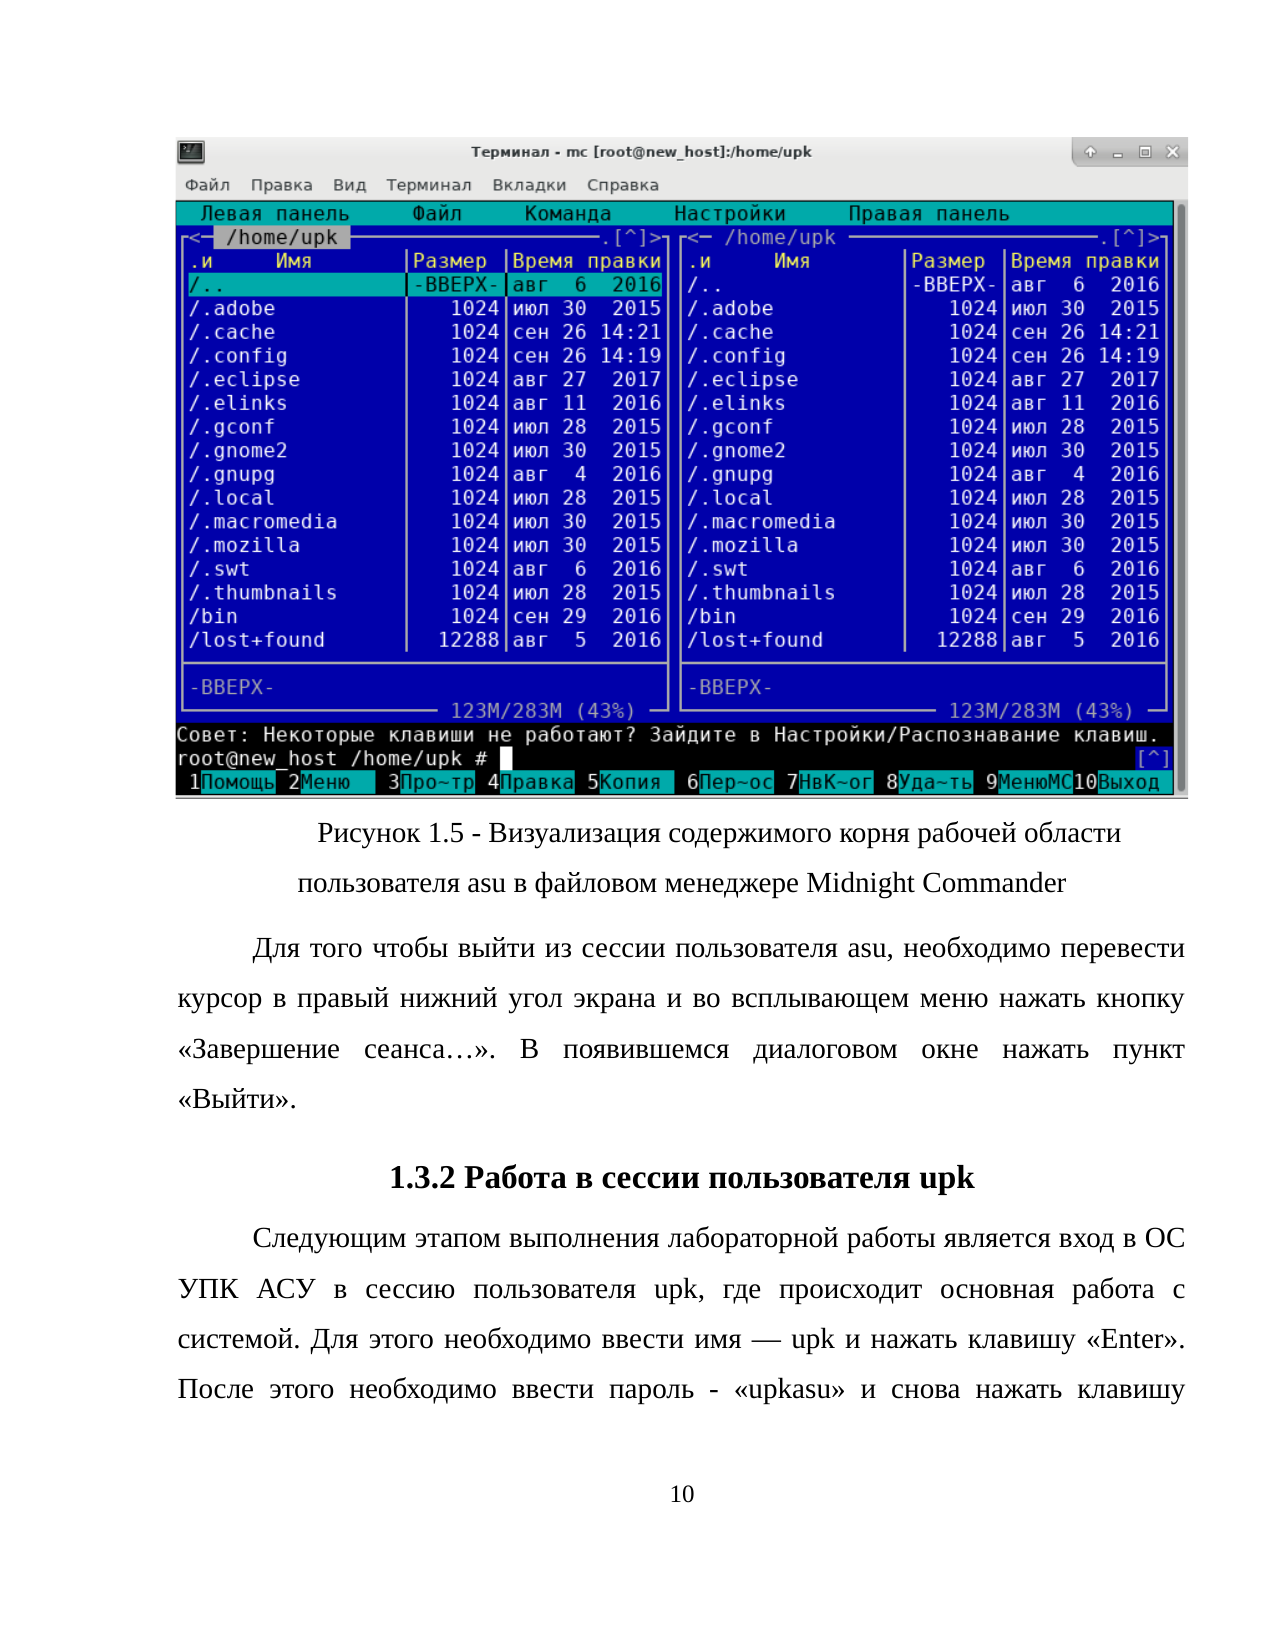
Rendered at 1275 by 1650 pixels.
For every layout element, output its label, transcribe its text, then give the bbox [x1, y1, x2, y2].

picture [175, 137, 1189, 799]
text Следующим этапом выполнения лабораторной работы является вход в ОС УПК АСУ в сессию пользователя upk, где происходит основная работа с системой. Для этого необходимо ввести имя — upk и нажать клавишу «Enter». После этого необходимо ввести пароль - «upkasu» и снова нажать клавишу [177, 1221, 1186, 1405]
text Рисунок 1.5 - Визуализация содержимого корня рабочей области пользователя asu в файловом менеджере Midnight Commander [177, 799, 1186, 899]
text Для того чтобы выйти из сессии пользователя asu, необходимо перевести курсор в правый нижний угол экрана и во всплывающем меню нажать кнопку «Завершение сеанса…». В появившемся диалоговом окне нажать пункт «Выйти». [177, 930, 1186, 1114]
subtitle 1.3.2 Работа в сессии пользователя upk [177, 1158, 1186, 1196]
